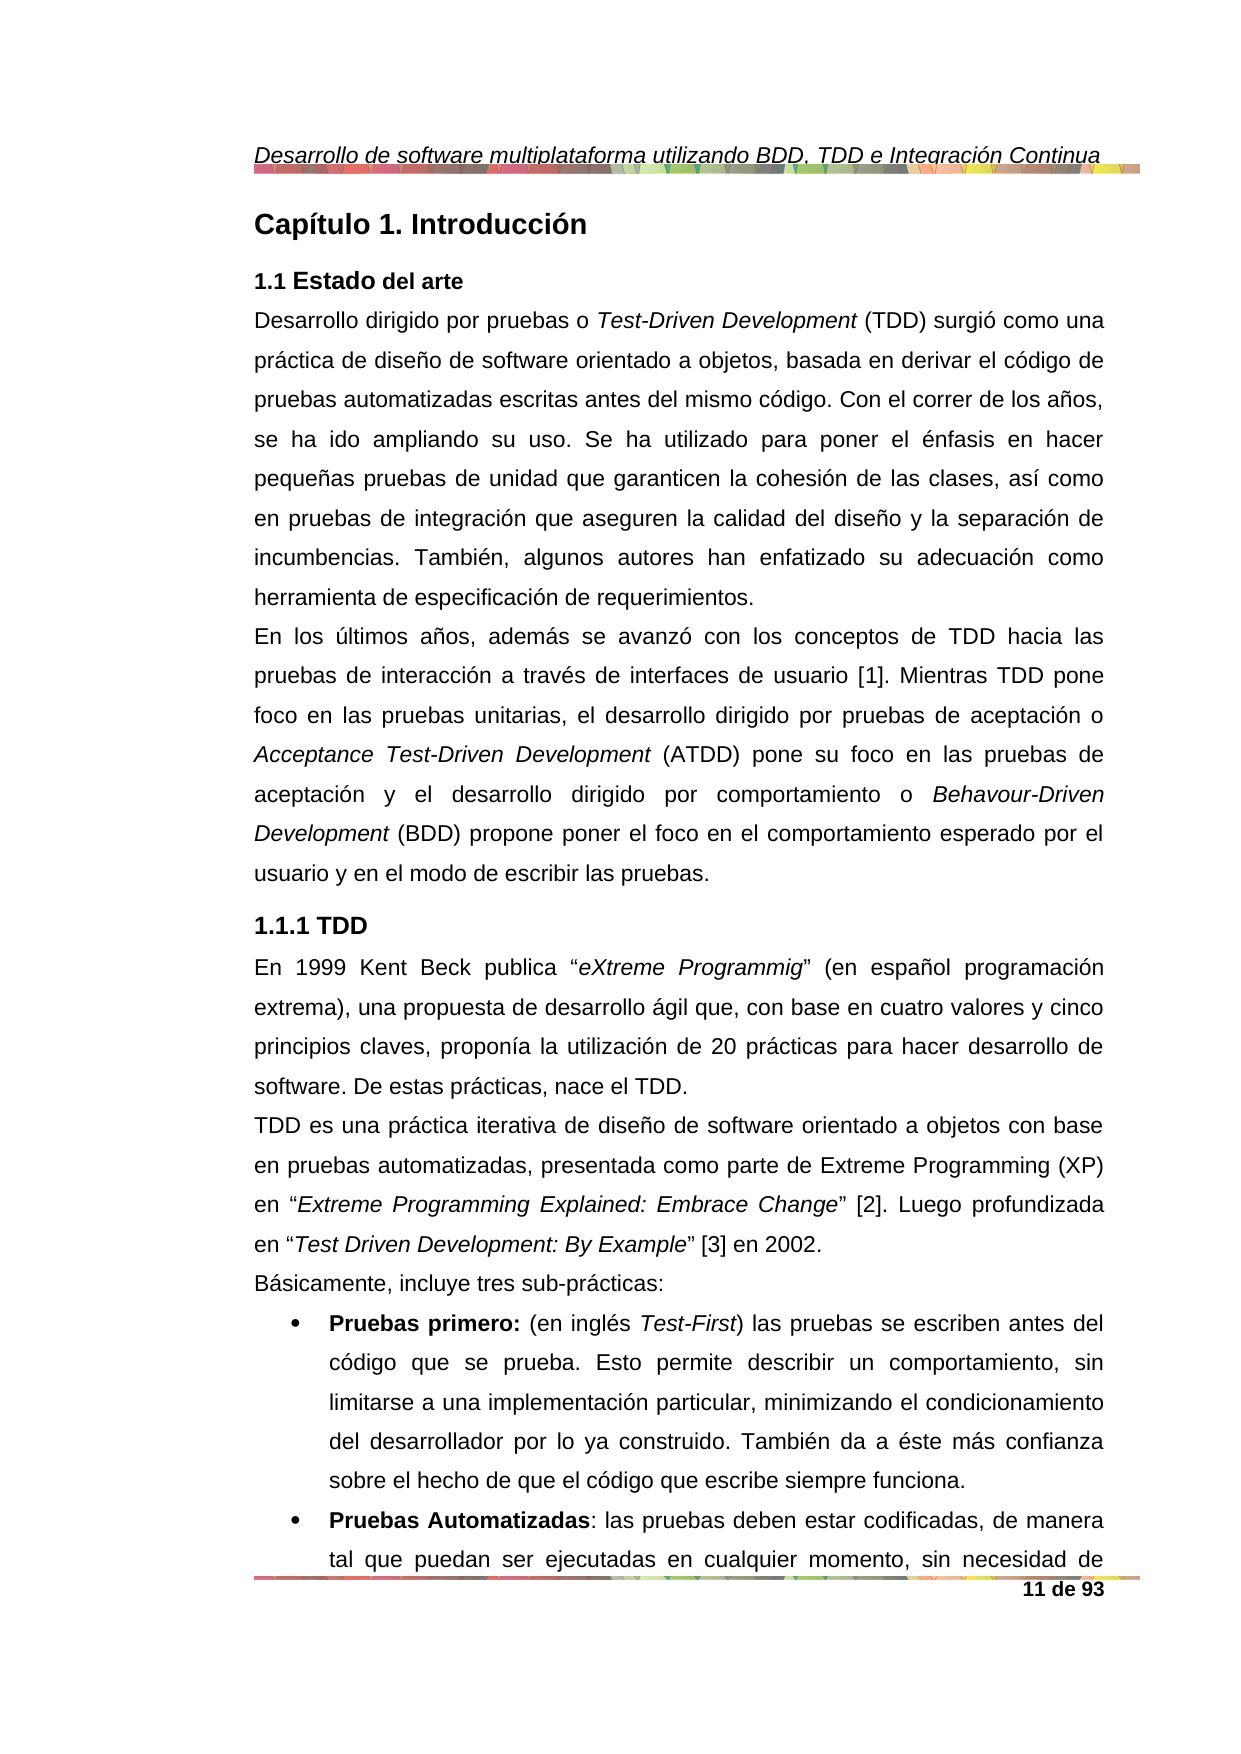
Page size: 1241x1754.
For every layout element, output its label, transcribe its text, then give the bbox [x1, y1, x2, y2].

text 1.1.1 TDD [254, 911, 1104, 940]
list Pruebas primero: (en inglés Test-First) las pruebas se escriben antes del código que se prueba. Esto permite describir un comportamiento, sin limitarse a una implementación particular, minimizando el condicionamiento del desarrollador por lo ya construido. También da a éste más confianza sobre el hecho de que el código que escribe siempre funciona. [291, 1309, 1104, 1494]
text En los últimos años, además se avanzó con los conceptos de TDD hacia las pruebas de interacción a través de interfaces de usuario [1]. Mientras TDD pone foco en las pruebas unitarias, el desarrollo dirigido por pruebas de aceptación o Acceptance Test-Driven Development (ATDD) pone su foco en las pruebas de aceptación y el desarrollo dirigido por comportamiento o Behavour-Driven Development (BDD) propone poner el foco en el comportamiento esperado por el usuario y en el modo de escribir las pruebas. [254, 623, 1104, 886]
list Pruebas Automatizadas: las pruebas deben estar codificadas, de manera tal que puedan ser ejecutadas en cualquier momento, sin necesidad de [291, 1507, 1104, 1573]
text En 1999 Kent Beck publica “eXtreme Programmig” (en español programación extrema), una propuesta de desarrollo ágil que, con base en cuatro valores y cinco principios claves, proponía la utilización de 20 prácticas para hacer desarrollo de software. De estas prácticas, nace el TDD. [254, 954, 1104, 1099]
text Básicamente, incluye tres sub-prácticas: [254, 1270, 1104, 1296]
subtitle Capítulo 1. Introducción [254, 207, 1104, 241]
subtitle 1.1 Estado del arte [254, 266, 1104, 294]
text TDD es una práctica iterativa de diseño de software orientado a objetos con base en pruebas automatizadas, presentada como parte de Extreme Programming (XP) en “Extreme Programming Explained: Embrace Change” [2]. Luego profundizada en “Test Driven Development: By Example” [3] en 2002. [254, 1112, 1104, 1257]
text Desarrollo dirigido por pruebas o Test-Driven Development (TDD) surgió como una práctica de diseño de software orientado a objetos, basada en derivar el código de pruebas automatizadas escritas antes del mismo código. Con el correr de los años, se ha ido ampliando su uso. Se ha utilizado para poner el énfasis en hacer pequeñas pruebas de unidad que garanticen la cohesión de las clases, así como en pruebas de integración que aseguren la calidad del diseño y la separación de incumbencias. También, algunos autores han enfatizado su adecuación como herramienta de especificación de requerimientos. [254, 307, 1104, 610]
